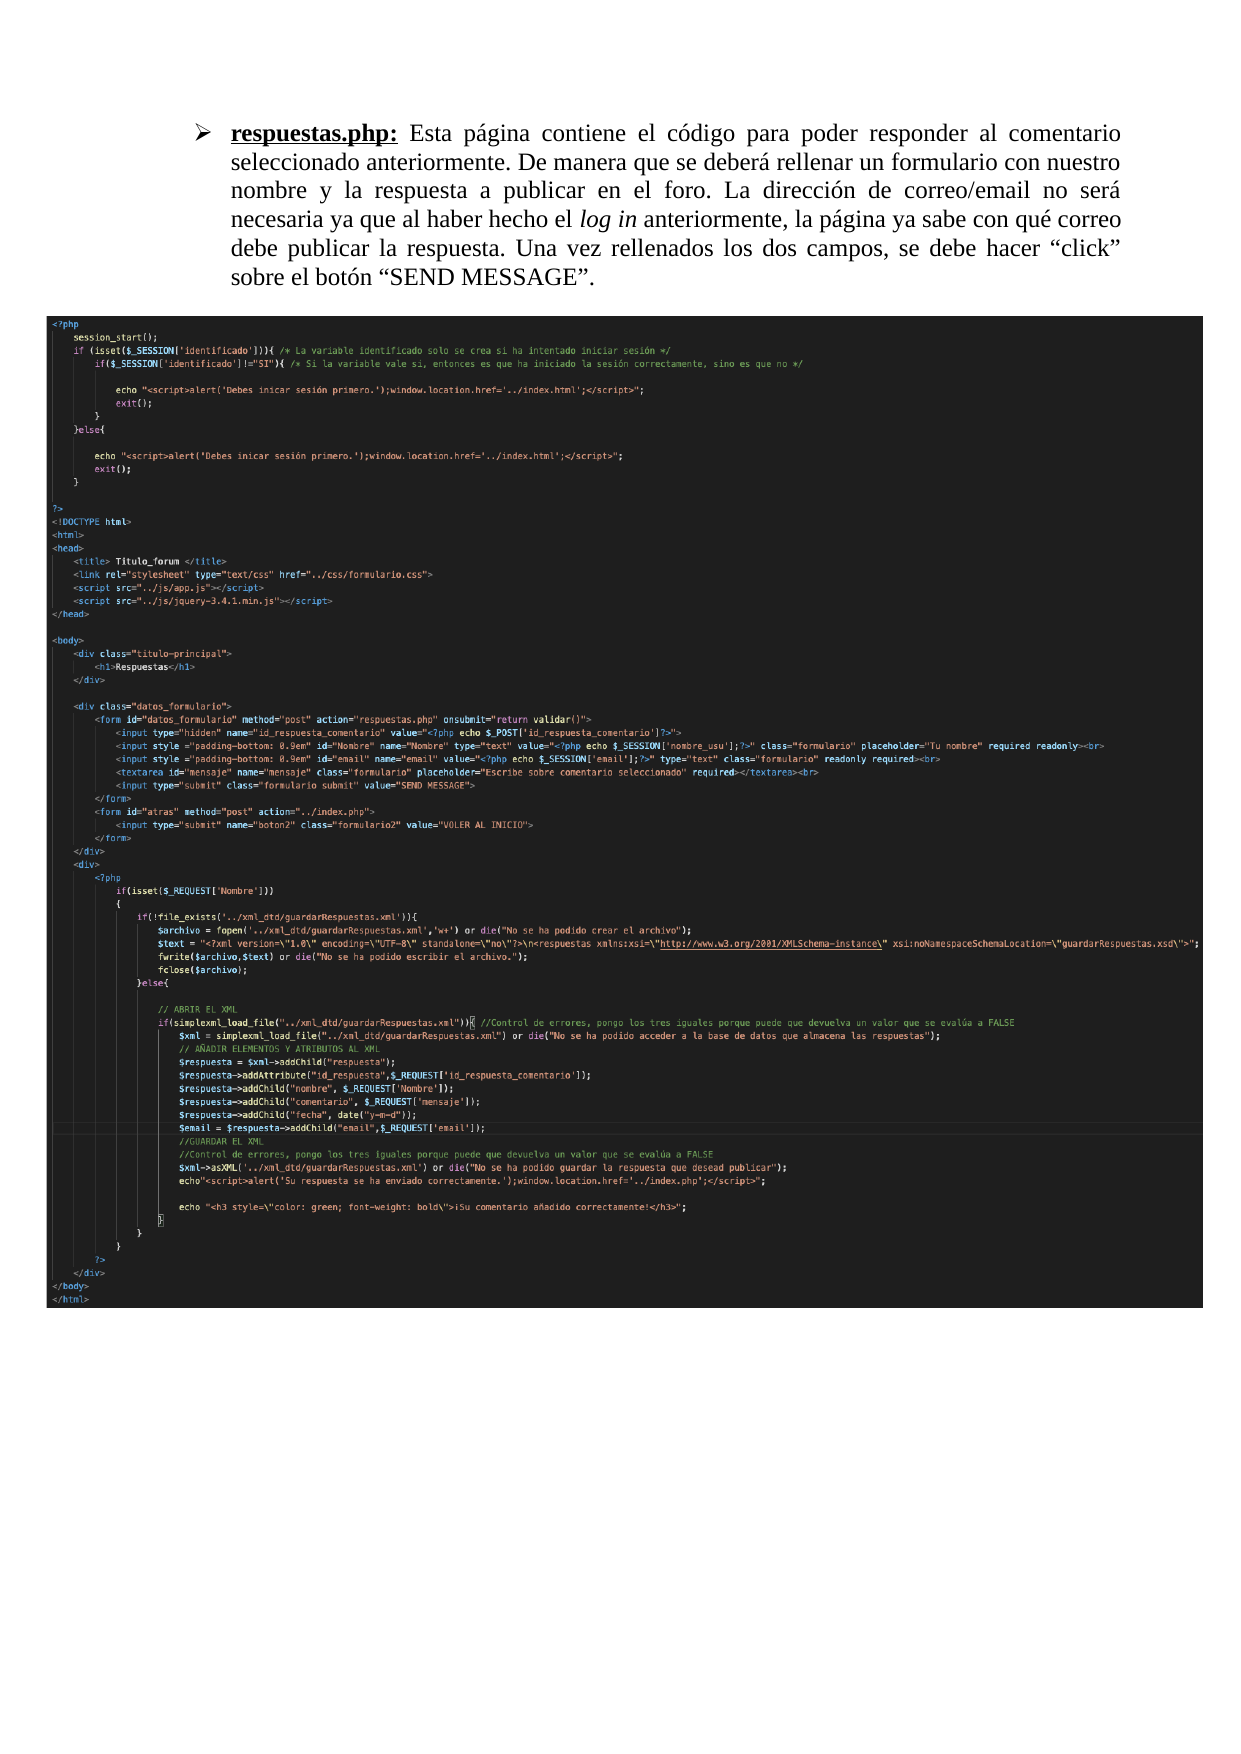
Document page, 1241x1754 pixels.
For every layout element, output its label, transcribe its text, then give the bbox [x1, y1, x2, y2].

picture [46, 316, 1203, 1308]
list respuestas.php: Esta página contiene el código para poder responder al comentario seleccionado anteriormente. De manera que se deberá rellenar un formulario con nuestro nombre y la respuesta a publicar en el foro. La dirección de correo/email no será necesaria ya que al haber hecho el log in anteriormente, la página ya sabe con qué correo debe publicar la respuesta. Una vez rellenados los dos campos, se debe hacer “click” sobre el botón “SEND MESSAGE”. [193, 118, 1122, 291]
